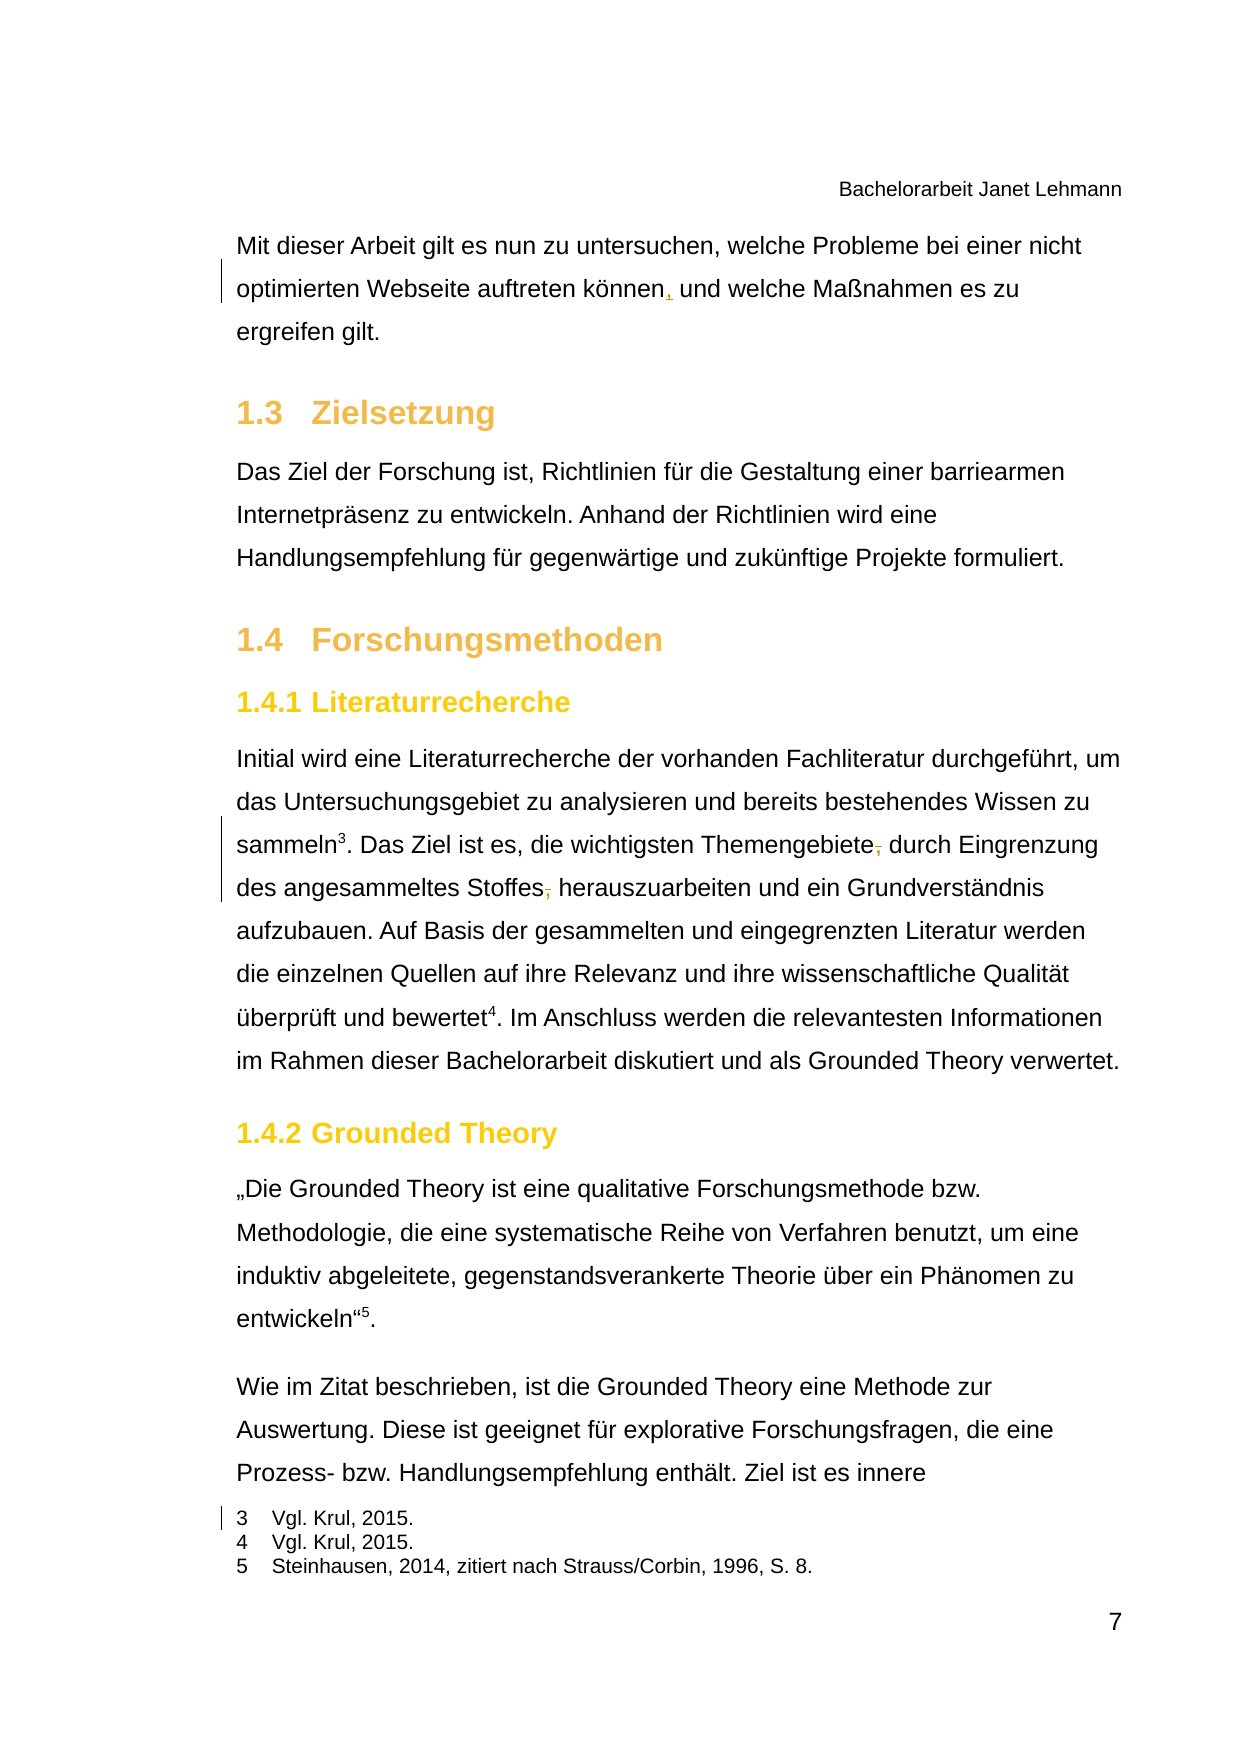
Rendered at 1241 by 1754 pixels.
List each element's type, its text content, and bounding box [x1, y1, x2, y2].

text „Die Grounded Theory ist eine qualitative Forschungsmethode bzw. Methodologie, die eine systematische Reihe von Verfahren benutzt, um eine induktiv abgeleitete, gegenstandsverankerte Theorie über ein Phänomen zu entwickeln“. [236, 1174, 1122, 1332]
text Steinhausen, 2014, zitiert nach Strauss/Corbin, 1996, S. 8. [236, 1554, 1122, 1578]
subtitle Forschungsmethoden [236, 619, 1122, 658]
text Wie im Zitat beschrieben, ist die Grounded Theory eine Methode zur Auswertung. Diese ist geeignet für explorative Forschungsfragen, die eine Prozess- bzw. Handlungsempfehlung enthält. Ziel ist es innere [236, 1372, 1122, 1487]
text Vgl. Krul, 2015. [236, 1506, 1122, 1530]
subtitle Zielsetzung [236, 393, 1122, 432]
text Initial wird eine Literaturrecherche der vorhanden Fachliteratur durchgeführt, um das Untersuchungsgebiet zu analysieren und bereits bestehendes Wissen zu sammeln. Das Ziel ist es, die wichtigsten Themengebiete durch Eingrenzung des angesammeltes Stoffes herauszuarbeiten und ein Grundverständnis aufzubauen. Auf Basis der gesammelten und eingegrenzten Literatur werden die einzelnen Quellen auf ihre Relevanz und ihre wissenschaftliche Qualität überprüft und bewertet. Im Anschluss werden die relevantesten Informationen im Rahmen dieser Bachelorarbeit diskutiert und als Grounded Theory verwertet. [236, 744, 1122, 1074]
text Das Ziel der Forschung ist, Richtlinien für die Gestaltung einer barriearmen Internetpräsenz zu entwickeln. Anhand der Richtlinien wird eine Handlungsempfehlung für gegenwärtige und zukünftige Projekte formuliert. [236, 457, 1122, 572]
subtitle Grounded Theory [236, 1116, 1122, 1149]
subtitle Literaturrecherche [236, 685, 1122, 719]
text Vgl. Krul, 2015. [236, 1530, 1122, 1554]
text Mit dieser Arbeit gilt es nun zu untersuchen, welche Probleme bei einer nicht optimierten Webseite auftreten können, und welche Maßnahmen es zu ergreifen gilt. [236, 231, 1122, 346]
